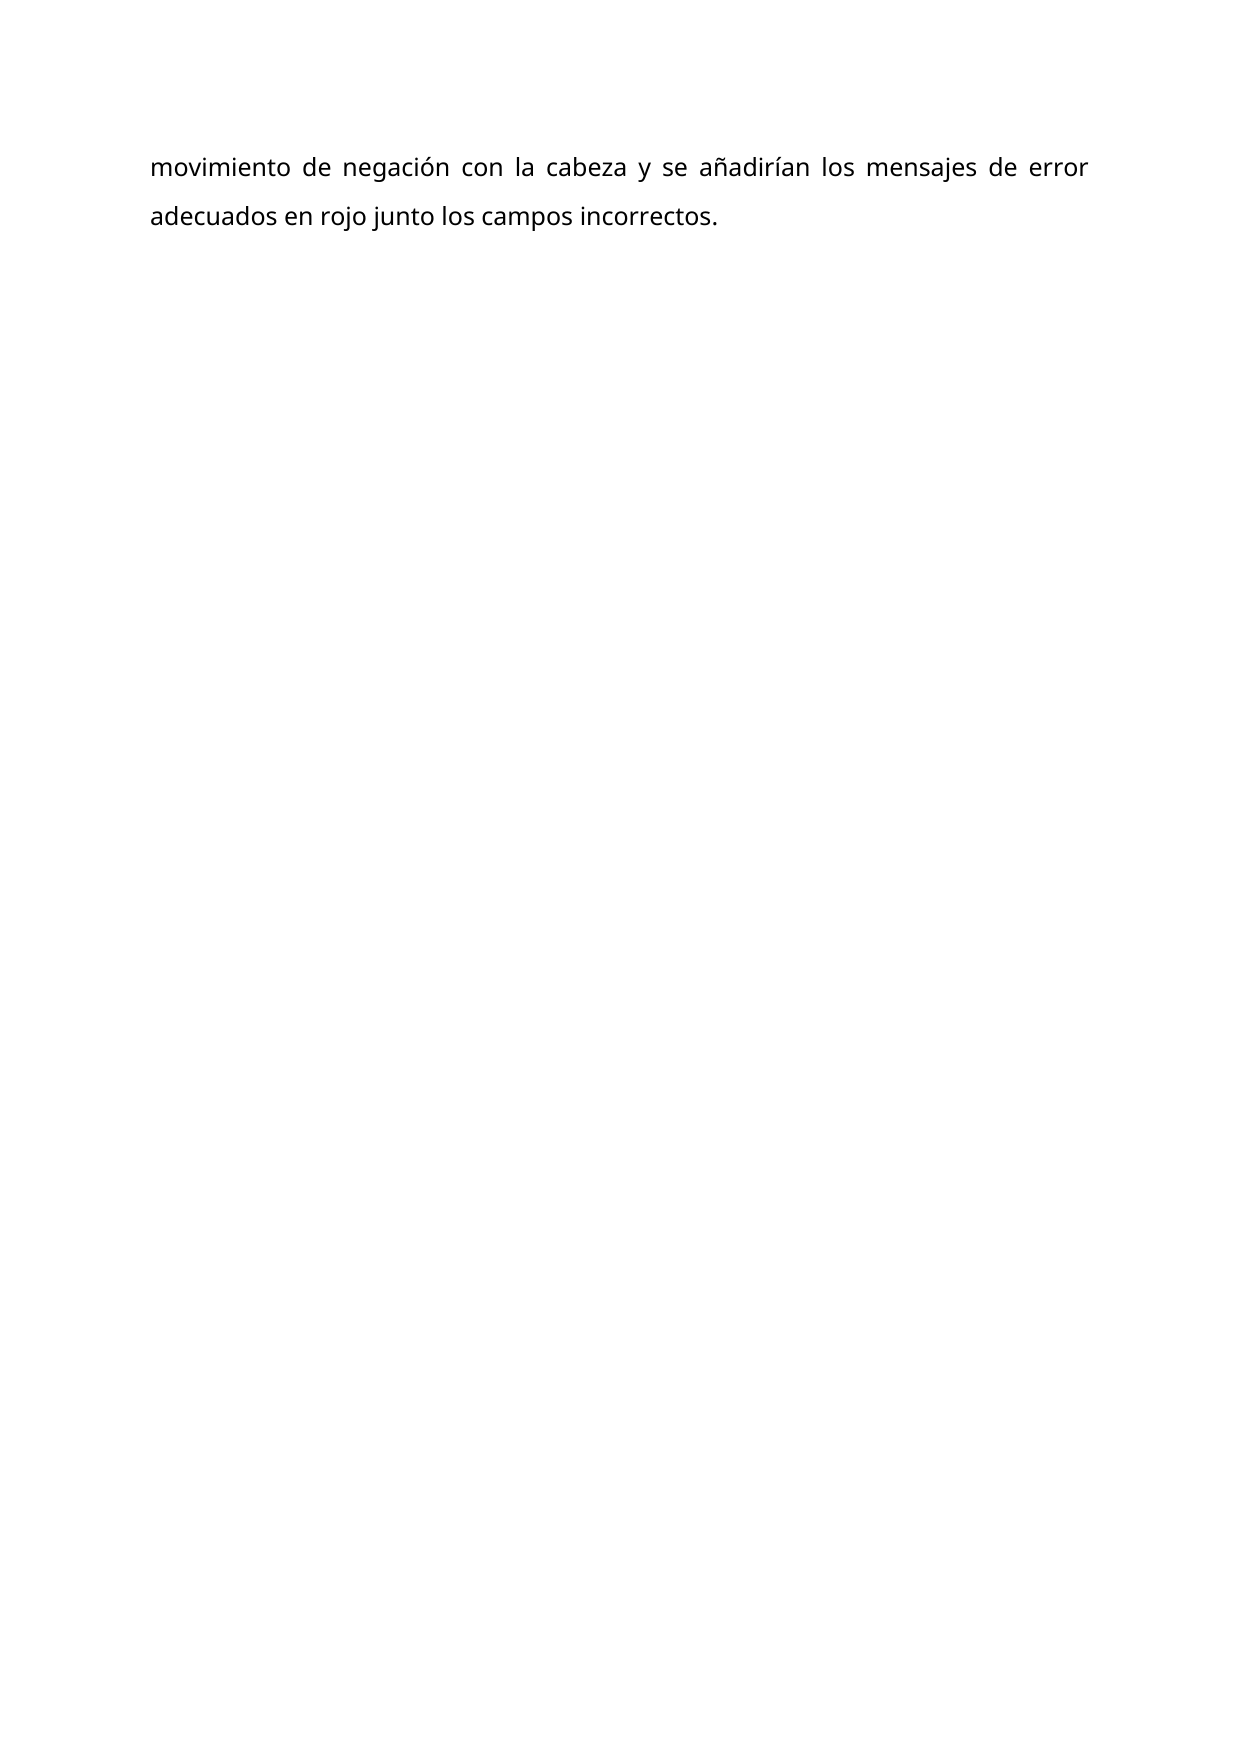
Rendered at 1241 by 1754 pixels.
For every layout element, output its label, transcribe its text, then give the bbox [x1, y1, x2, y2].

text movimiento de negación con la cabeza y se añadirían los mensajes de error adecuados en rojo junto los campos incorrectos. [150, 150, 1091, 233]
